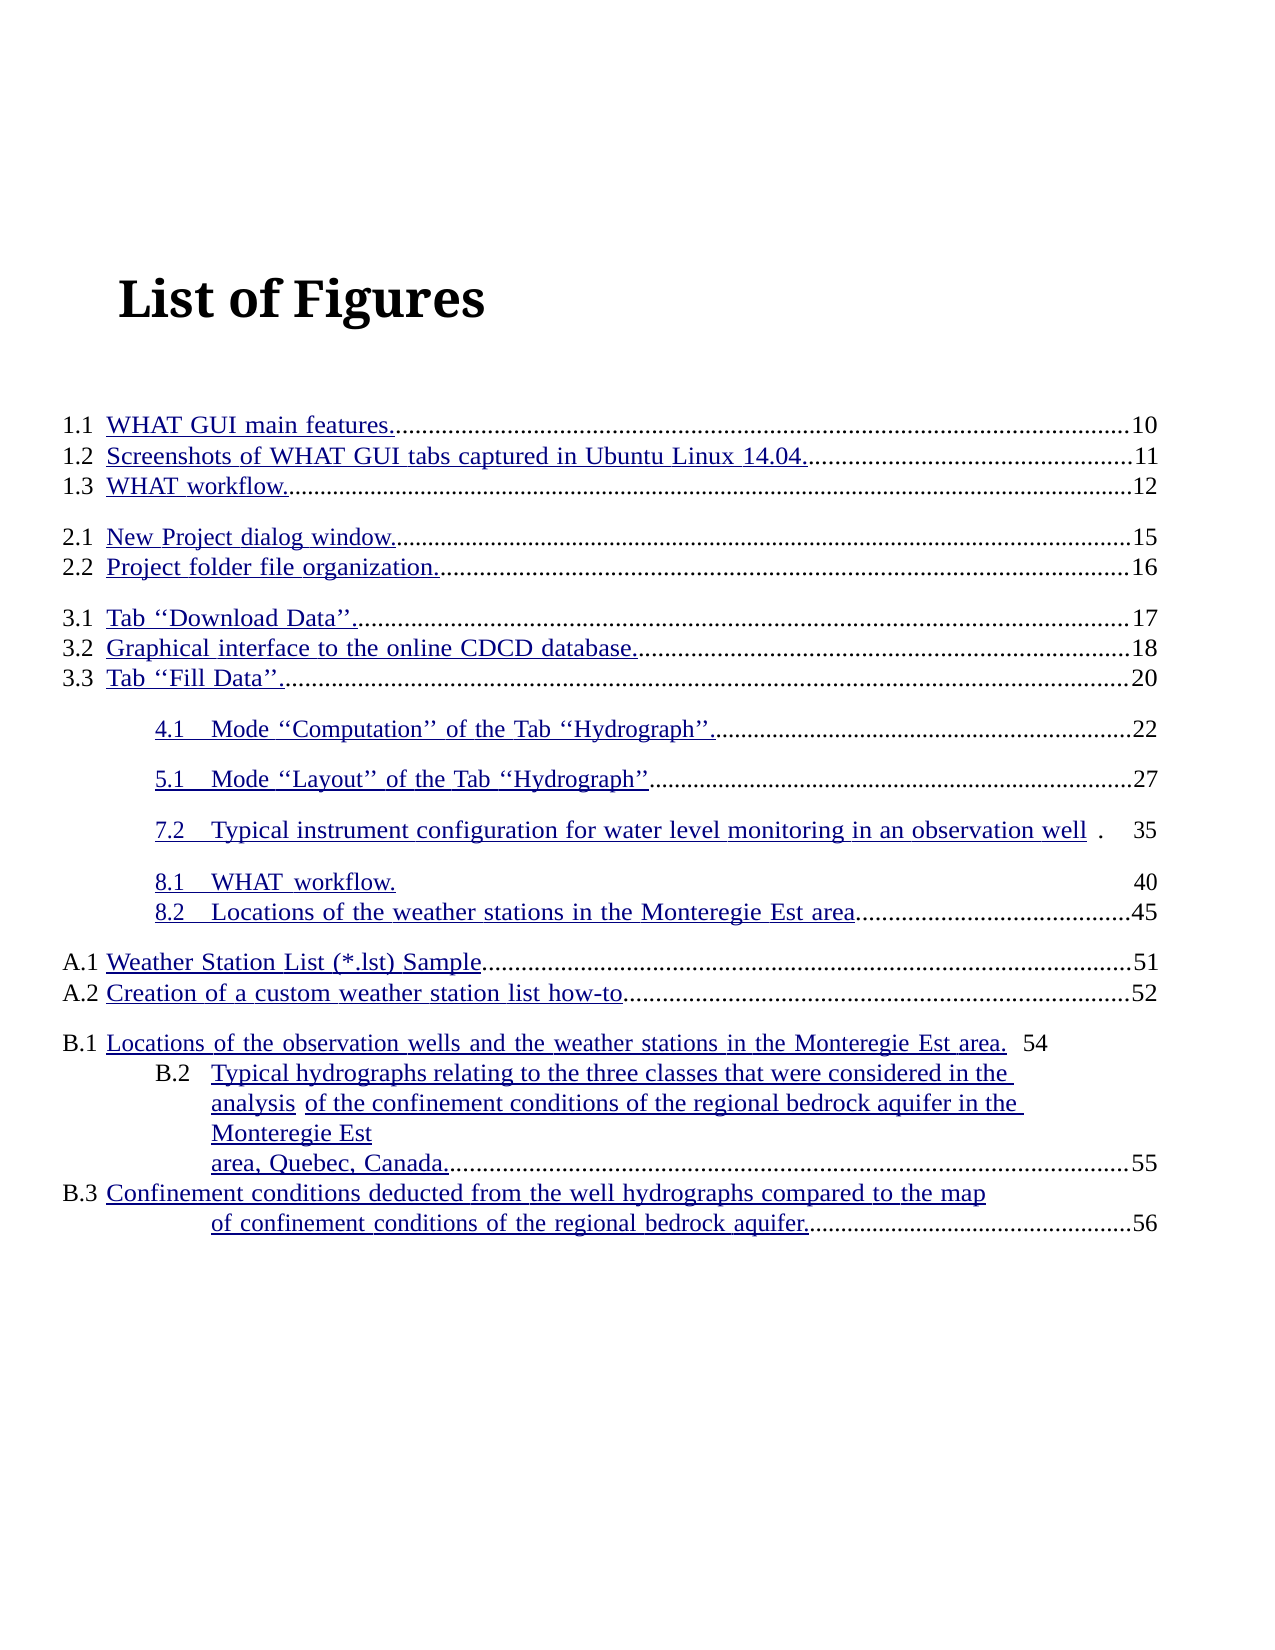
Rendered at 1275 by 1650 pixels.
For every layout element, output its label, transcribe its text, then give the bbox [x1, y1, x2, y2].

text 8.2 Locations of the weather stations in the Monteregie Est area 45 [155, 897, 1171, 925]
list Graphical interface to the online CDCD database. 18 [62, 633, 1171, 661]
list New Project dialog window. 15 [62, 522, 1171, 550]
text List of Figures [118, 263, 1171, 332]
list Typical hydrographs relating to the three classes that were considered in the analysis of the confinement conditions of the regional bedrock aquifer in the Monteregie Est [155, 1058, 1096, 1147]
text 7.2 Typical instrument configuration for water level monitoring in an observation well . 35 8.1 WHAT workflow. 40 [155, 793, 1158, 895]
list Creation of a custom weather station list how-to 52 [62, 978, 1171, 1006]
text 5.1 Mode ‘‘Layout’’ of the Tab ‘‘Hydrograph’’ 27 [155, 764, 1171, 793]
list WHAT GUI main features. 10 [62, 411, 1171, 439]
text 4.1 Mode ‘‘Computation’’ of the Tab ‘‘Hydrograph’’. 22 [155, 714, 1171, 742]
list Screenshots of WHAT GUI tabs captured in Ubuntu Linux 14.04. 11 [62, 441, 1171, 469]
list Locations of the observation wells and the weather stations in the Monteregie Est area. 54 [62, 1028, 1171, 1057]
list WHAT workflow. 12 [62, 471, 1171, 499]
list Tab ‘‘Download Data’’. 17 [62, 603, 1171, 631]
list Weather Station List (*.lst) Sample 51 [62, 947, 1171, 976]
text of confinement conditions of the regional bedrock aquifer. 56 [211, 1208, 1171, 1237]
list Project folder file organization. 16 [62, 552, 1171, 581]
list Tab ‘‘Fill Data’’. 20 [62, 663, 1171, 692]
text area, Quebec, Canada. 55 [211, 1148, 1171, 1177]
list Confinement conditions deducted from the well hydrographs compared to the map [62, 1178, 1171, 1207]
